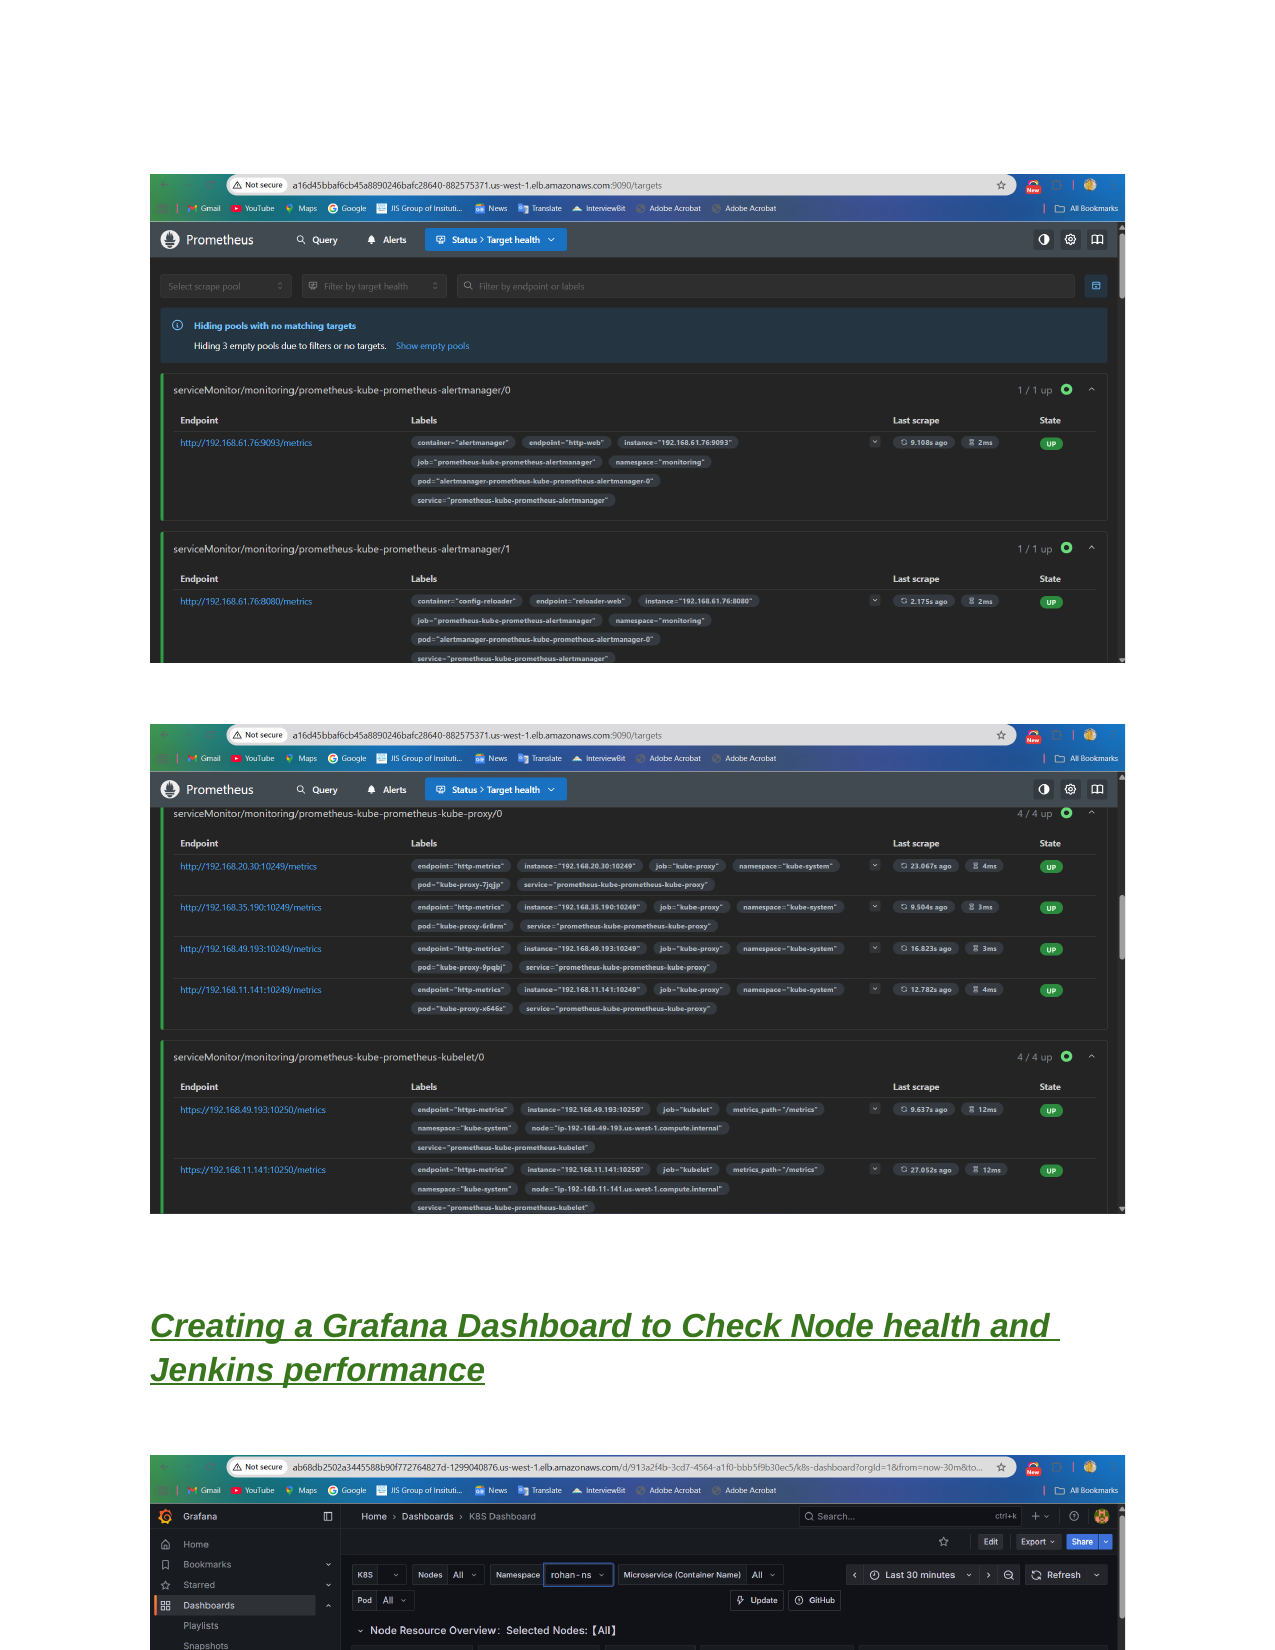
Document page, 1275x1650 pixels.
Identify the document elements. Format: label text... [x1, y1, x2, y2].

picture [150, 174, 1125, 663]
picture [150, 724, 1125, 1214]
picture [150, 1455, 1125, 1650]
text Creating a Grafana Dashboard to Check Node health and Jenkins performance [150, 1306, 1125, 1388]
